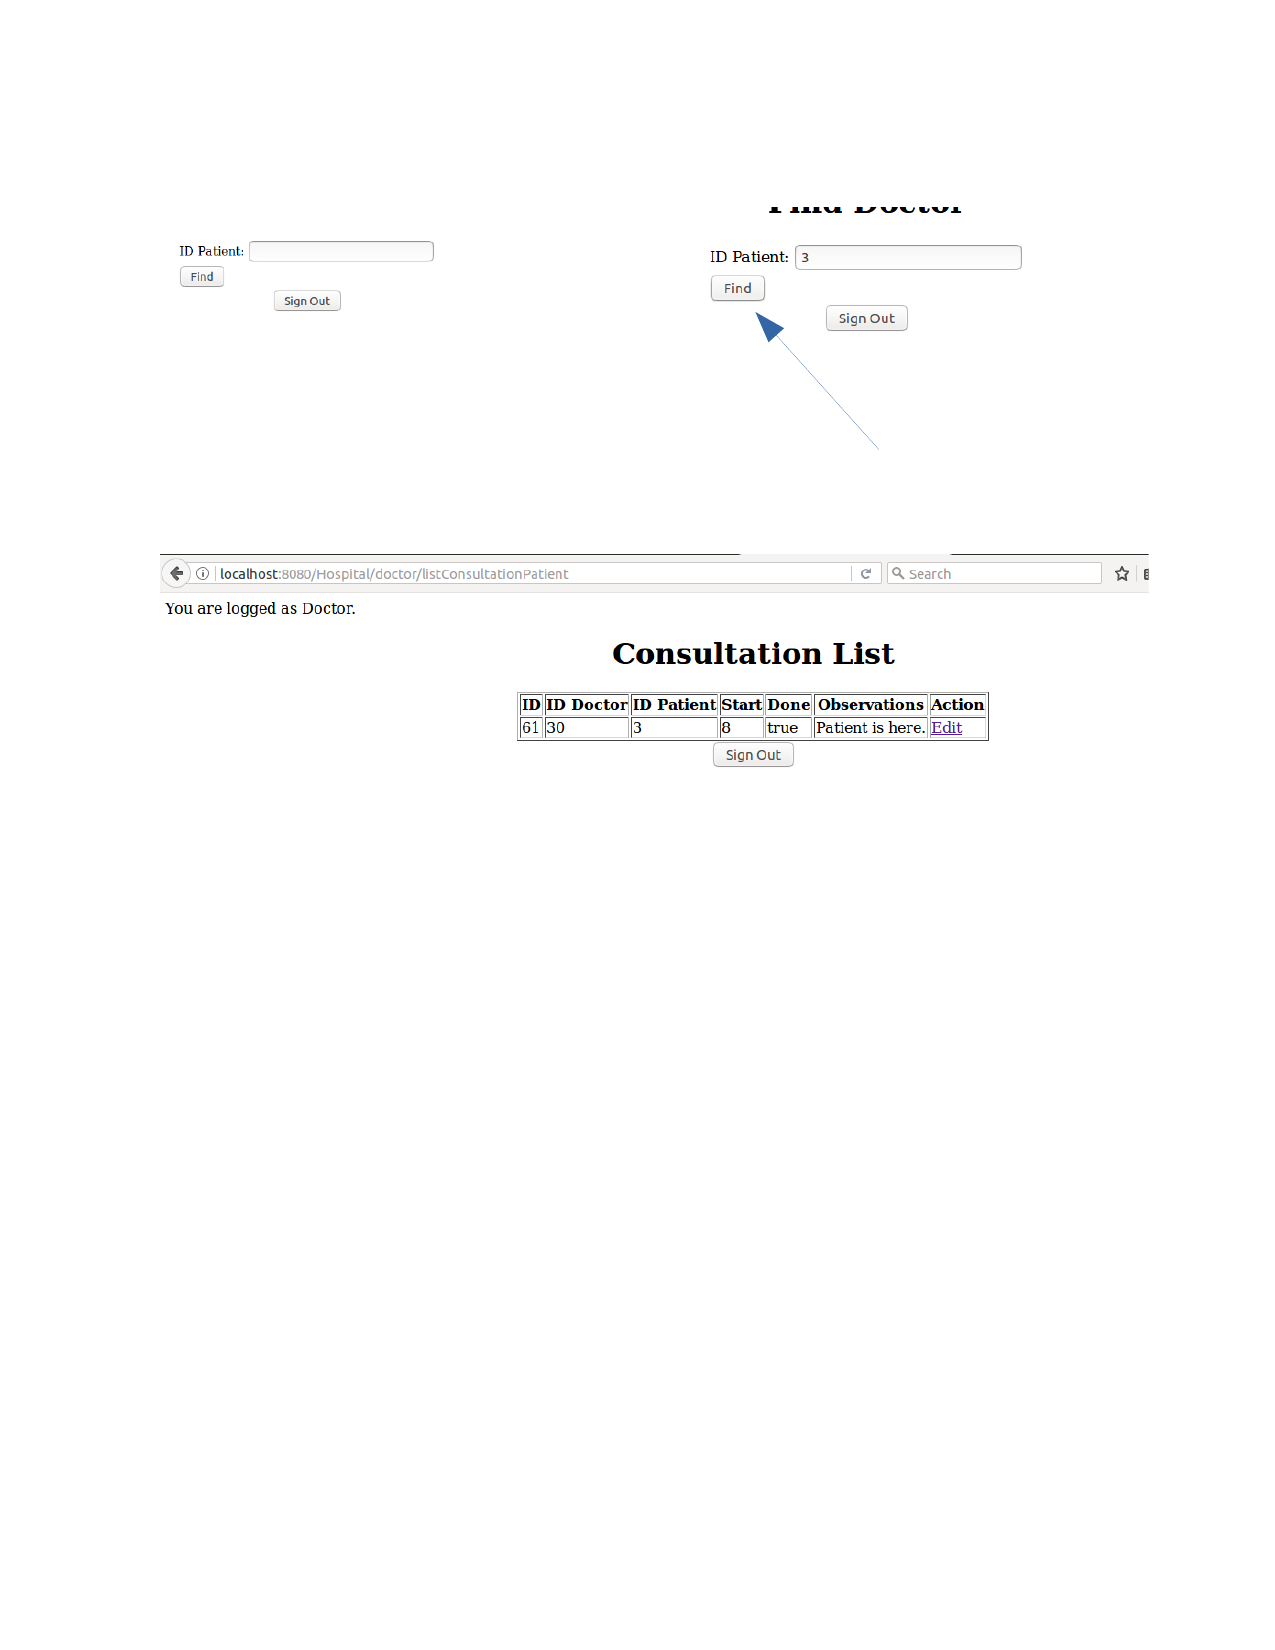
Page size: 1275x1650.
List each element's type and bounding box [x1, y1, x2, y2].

picture [682, 207, 1136, 435]
picture [124, 220, 537, 395]
picture [160, 554, 1149, 813]
